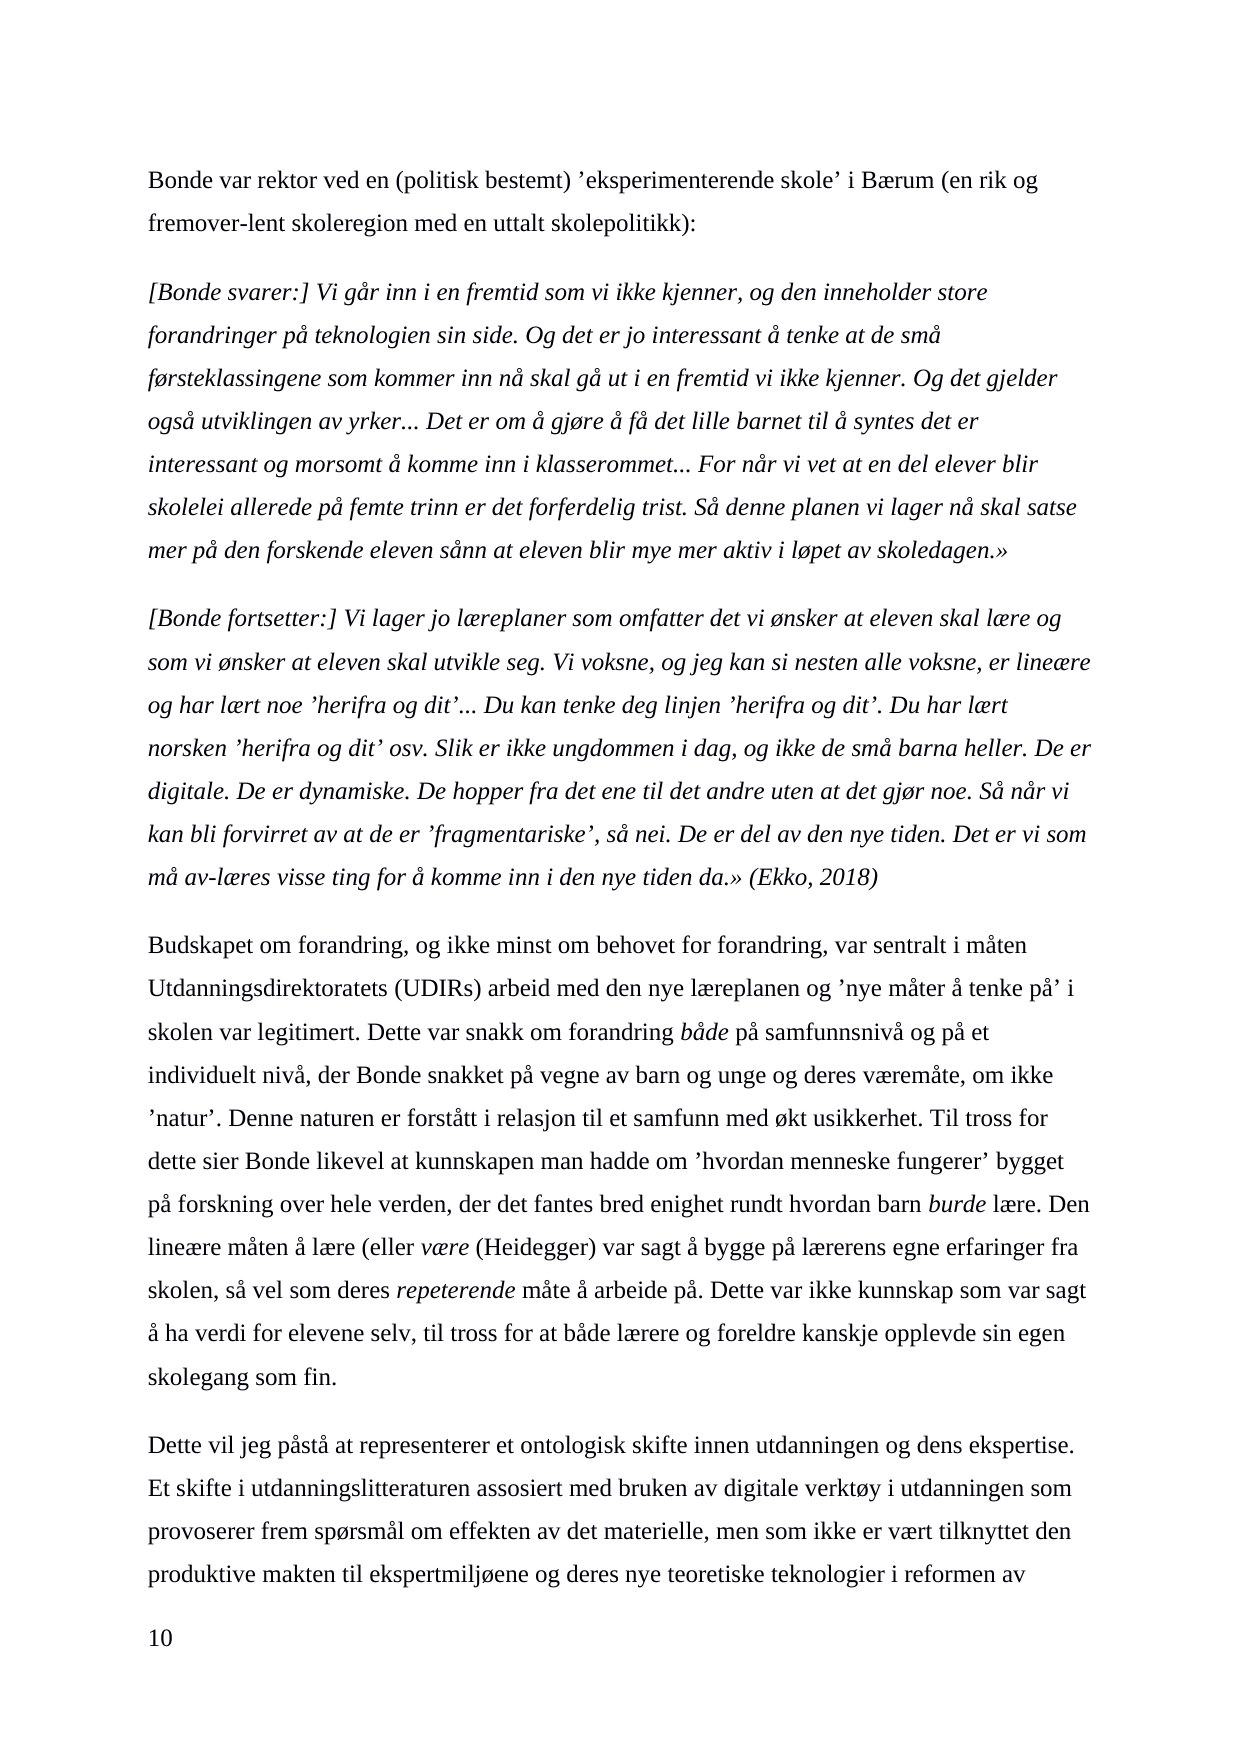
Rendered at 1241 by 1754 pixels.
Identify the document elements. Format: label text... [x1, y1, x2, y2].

text [Bonde fortsetter:] Vi lager jo læreplaner som omfatter det vi ønsker at eleven skal lære og som vi ønsker at eleven skal utvikle seg. Vi voksne, og jeg kan si nesten alle voksne, er lineære og har lært noe ’herifra og dit’... Du kan tenke deg linjen ’herifra og dit’. Du har lært norsken ’herifra og dit’ osv. Slik er ikke ungdommen i dag, og ikke de små barna heller. De er digitale. De er dynamiske. De hopper fra det ene til det andre uten at det gjør noe. Så når vi kan bli forvirret av at de er ’fragmentariske’, så nei. De er del av den nye tiden. Det er vi som må av-læres visse ting for å komme inn i den nye tiden da.» (Ekko, 2018) [148, 603, 1092, 891]
text Dette vil jeg påstå at representerer et ontologisk skifte innen utdanningen og dens ekspertise. Et skifte i utdanningslitteraturen assosiert med bruken av digitale verktøy i utdanningen som provoserer frem spørsmål om effekten av det materielle, men som ikke er vært tilknyttet den produktive makten til ekspertmiljøene og deres nye teoretiske teknologier i reformen av [148, 1430, 1092, 1588]
text [Bonde svarer:] Vi går inn i en fremtid som vi ikke kjenner, og den inneholder store forandringer på teknologien sin side. Og det er jo interessant å tenke at de små førsteklassingene som kommer inn nå skal gå ut i en fremtid vi ikke kjenner. Og det gjelder også utviklingen av yrker... Det er om å gjøre å få det lille barnet til å syntes det er interessant og morsomt å komme inn i klasserommet... For når vi vet at en del elever blir skolelei allerede på femte trinn er det forferdelig trist. Så denne planen vi lager nå skal satse mer på den forskende eleven sånn at eleven blir mye mer aktiv i løpet av skoledagen.» [148, 277, 1092, 564]
text Bonde var rektor ved en (politisk bestemt) ’eksperimenterende skole’ i Bærum (en rik og fremover-lent skoleregion med en uttalt skolepolitikk): [148, 165, 1092, 237]
text Budskapet om forandring, og ikke minst om behovet for forandring, var sentralt i måten Utdanningsdirektoratets (UDIRs) arbeid med den nye læreplanen og ’nye måter å tenke på’ i skolen var legitimert. Dette var snakk om forandring både på samfunnsnivå og på et individuelt nivå, der Bonde snakket på vegne av barn og unge og deres væremåte, om ikke ’natur’. Denne naturen er forstått i relasjon til et samfunn med økt usikkerhet. Til tross for dette sier Bonde likevel at kunnskapen man hadde om ’hvordan menneske fungerer’ bygget på forskning over hele verden, der det fantes bred enighet rundt hvordan barn burde lære. Den lineære måten å lære (eller være (Heidegger) var sagt å bygge på lærerens egne erfaringer fra skolen, så vel som deres repeterende måte å arbeide på. Dette var ikke kunnskap som var sagt å ha verdi for elevene selv, til tross for at både lærere og foreldre kanskje opplevde sin egen skolegang som fin. [148, 930, 1092, 1390]
